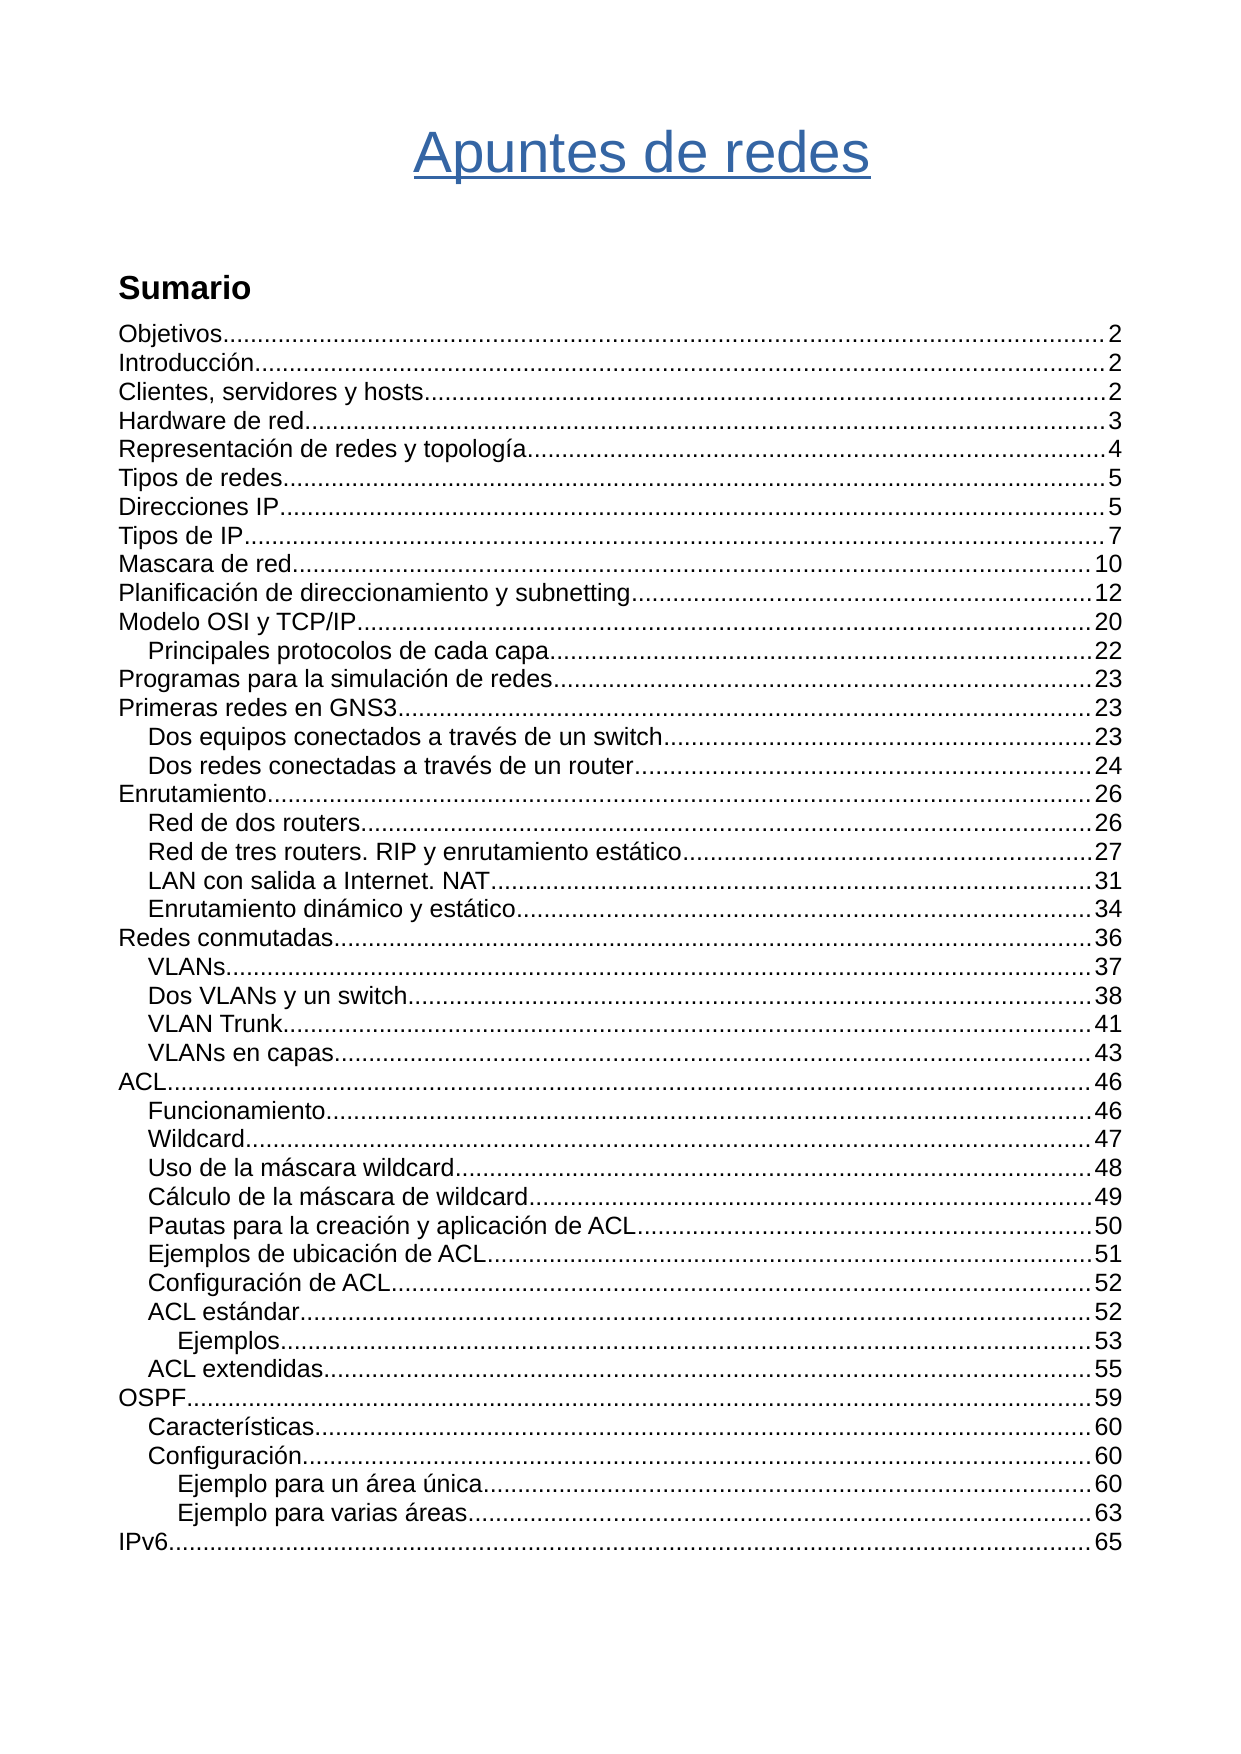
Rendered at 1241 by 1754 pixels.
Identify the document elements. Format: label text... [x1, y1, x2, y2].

text Ejemplos 53 [177, 1326, 1122, 1354]
text Objetivos 2 [118, 319, 1122, 348]
text Planificación de direccionamiento y subnetting 12 [118, 578, 1122, 607]
text Ejemplo para varias áreas 63 [177, 1498, 1122, 1527]
text Clientes, servidores y hosts 2 [118, 377, 1122, 406]
text Ejemplos de ubicación de ACL 51 [148, 1239, 1122, 1268]
text VLANs 37 [148, 952, 1122, 981]
text OSPF 59 [118, 1383, 1122, 1412]
text Red de dos routers 26 [148, 808, 1122, 837]
text Cálculo de la máscara de wildcard 49 [148, 1182, 1122, 1211]
text Funcionamiento 46 [148, 1096, 1122, 1124]
text Ejemplo para un área única 60 [177, 1469, 1122, 1498]
text Enrutamiento dinámico y estático 34 [148, 894, 1122, 923]
text Principales protocolos de cada capa 22 [148, 636, 1122, 664]
text VLANs en capas 43 [148, 1038, 1122, 1067]
text Introducción 2 [118, 348, 1122, 377]
text Uso de la máscara wildcard 48 [148, 1153, 1122, 1182]
text Tipos de IP 7 [118, 521, 1122, 549]
text IPv6 65 [118, 1527, 1122, 1556]
text Características 60 [148, 1412, 1122, 1441]
text Wildcard 47 [148, 1124, 1122, 1153]
text Configuración 60 [148, 1441, 1122, 1469]
subtitle Sumario [118, 268, 1122, 307]
text Dos VLANs y un switch 38 [148, 981, 1122, 1009]
text Enrutamiento 26 [118, 779, 1122, 808]
text LAN con salida a Internet. NAT 31 [148, 866, 1122, 894]
text Dos equipos conectados a través de un switch 23 [148, 722, 1122, 751]
text ACL estándar 52 [148, 1297, 1122, 1326]
text Configuración de ACL 52 [148, 1268, 1122, 1297]
text ACL extendidas 55 [148, 1354, 1122, 1383]
text Primeras redes en GNS3 23 [118, 693, 1122, 722]
text Programas para la simulación de redes 23 [118, 664, 1122, 693]
text Representación de redes y topología 4 [118, 434, 1122, 463]
text Mascara de red 10 [118, 549, 1122, 578]
text Redes conmutadas 36 [118, 923, 1122, 952]
text Dos redes conectadas a través de un router 24 [148, 751, 1122, 779]
text ACL 46 [118, 1067, 1122, 1096]
text Red de tres routers. RIP y enrutamiento estático 27 [148, 837, 1122, 866]
text VLAN Trunk 41 [148, 1009, 1122, 1038]
text Modelo OSI y TCP/IP 20 [118, 607, 1122, 636]
text Pautas para la creación y aplicación de ACL 50 [148, 1211, 1122, 1239]
text Tipos de redes 5 [118, 463, 1122, 492]
text Hardware de red 3 [118, 406, 1122, 434]
text Direcciones IP 5 [118, 492, 1122, 521]
